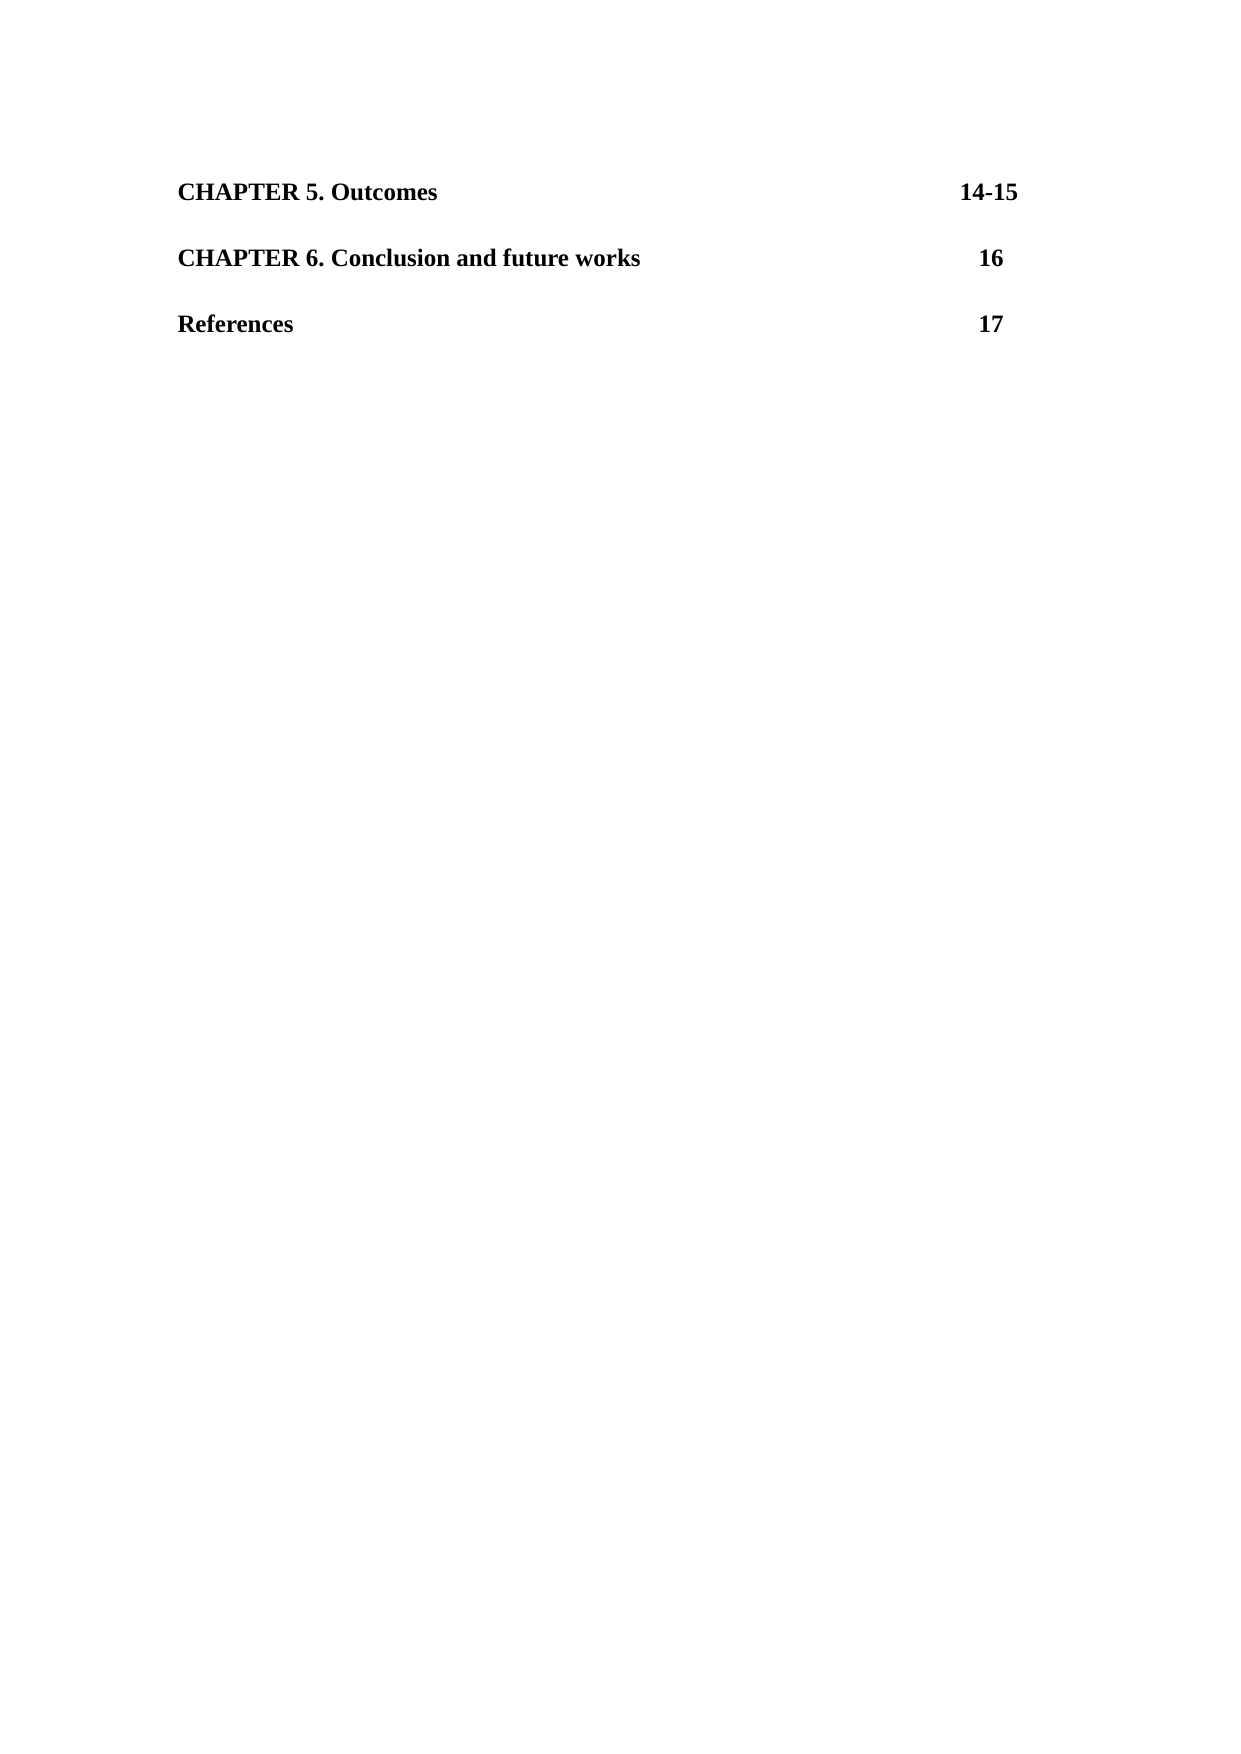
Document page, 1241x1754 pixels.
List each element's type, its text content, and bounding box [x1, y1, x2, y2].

text References 17 [177, 309, 1063, 338]
text CHAPTER 5. Outcomes 14-15 [177, 177, 1063, 206]
text CHAPTER 6. Conclusion and future works 16 [177, 243, 1063, 272]
